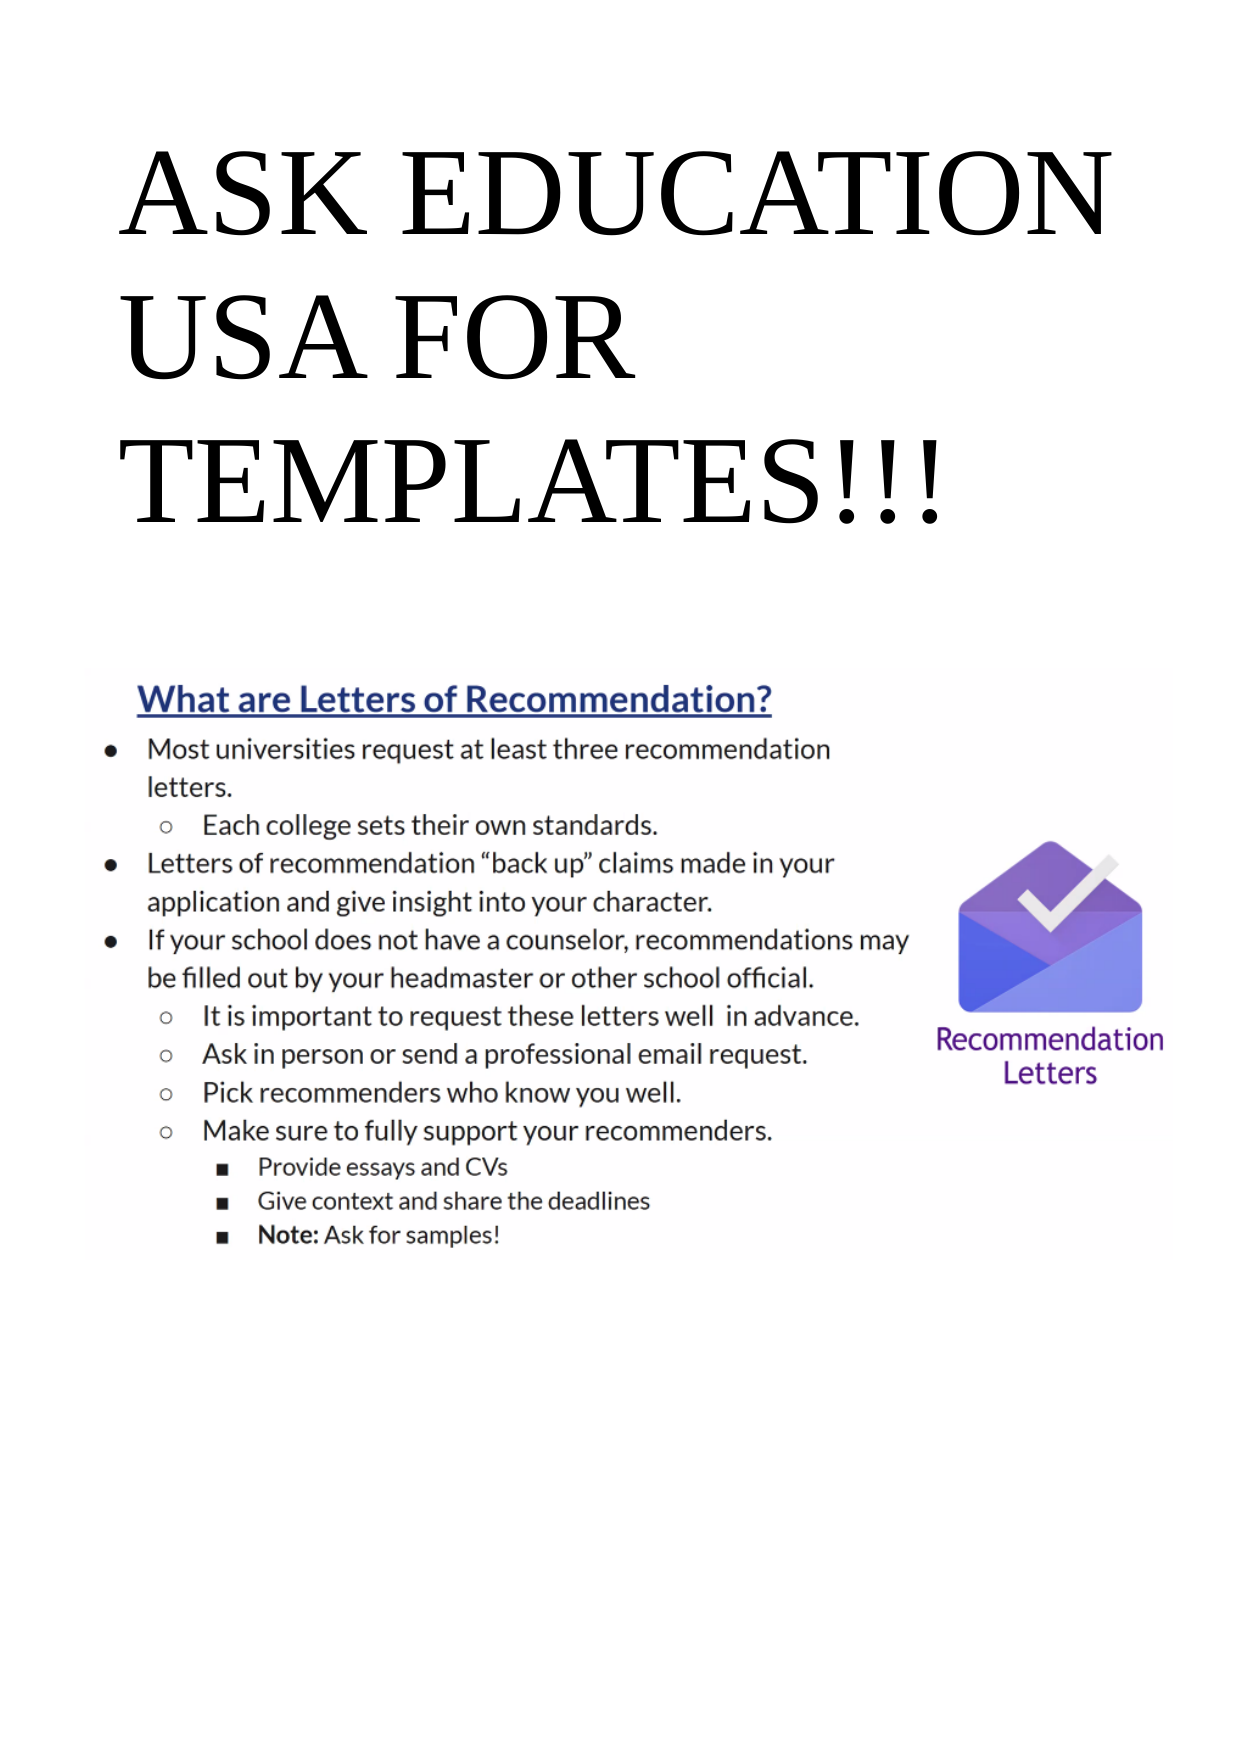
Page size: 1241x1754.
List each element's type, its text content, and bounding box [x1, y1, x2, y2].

text ASK EDUCATION USA FOR TEMPLATES!!! [118, 118, 1122, 549]
picture [84, 668, 1174, 1260]
